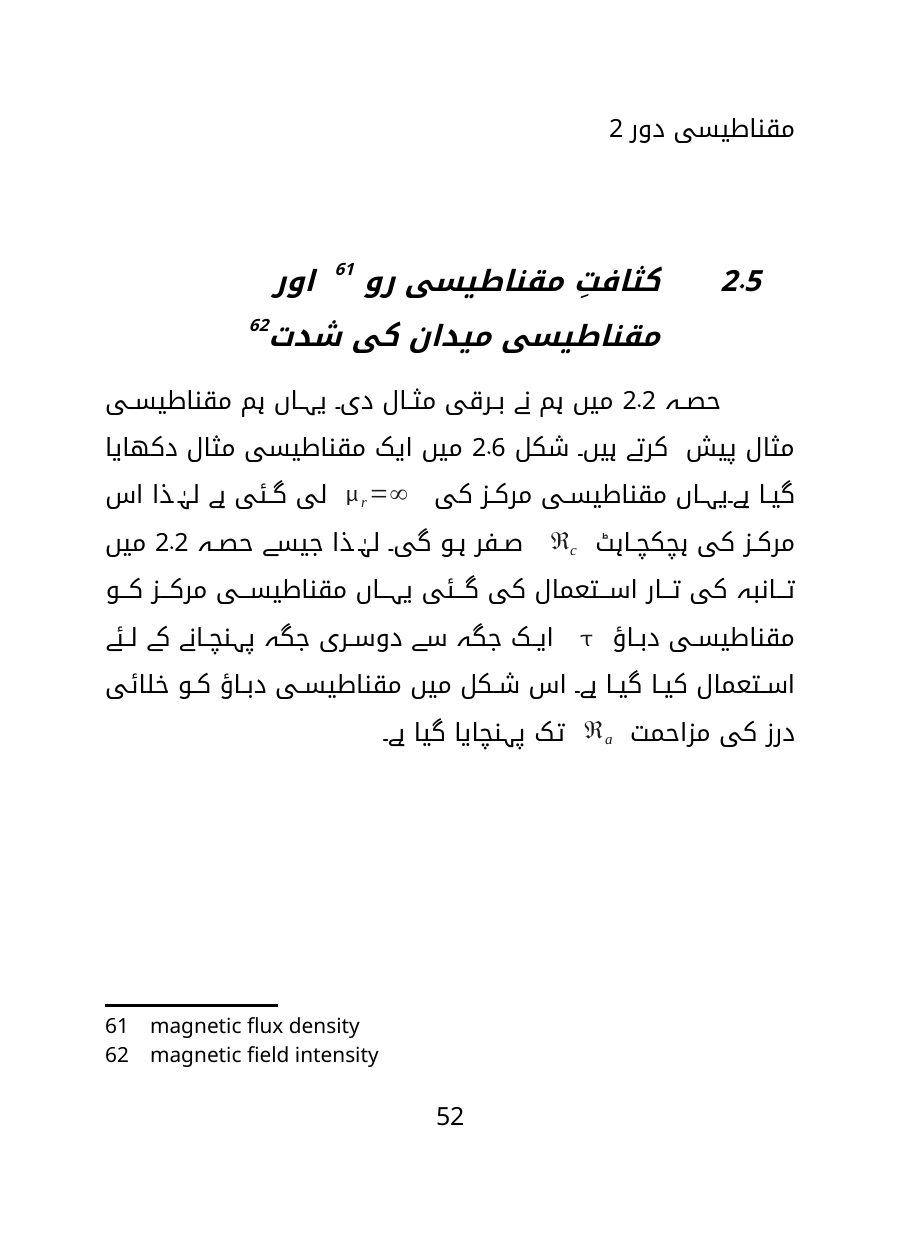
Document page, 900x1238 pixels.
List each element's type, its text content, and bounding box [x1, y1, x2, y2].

text حصہ 2.2 میں ہم نے برقی مثال دی۔ یہاں ہم مقناطیسی مثال پیش کرتے ہیں۔ شکل 2.6 میں ایک مقناطیسی مثال دکھایا گیا ہے۔یہاں مقناطیسی مرکز کی لی گئی ہے لہٰذا اس مرکز کی ہچکچاہٹ صفر ہو گی۔ لہٰذا جیسے حصہ 2.2 میں تانبہ کی تار استعمال کی گئی یہاں مقناطیسی مرکز کو مقناطیسی دباؤ ایک جگہ سے دوسری جگہ پہنچانے کے لئے استعمال کیا گیا ہے۔ اس شکل میں مقناطیسی دباؤ کو خلائی درز کی مزاحمتتک پہنچایا گیا ہے۔ [105, 377, 795, 756]
subtitle کثافتِ مقناطیسی رو اور مقناطیسی میدان کی شدت [105, 254, 720, 364]
list magnetic flux density [105, 1012, 795, 1040]
list magnetic field intensity [105, 1040, 795, 1068]
